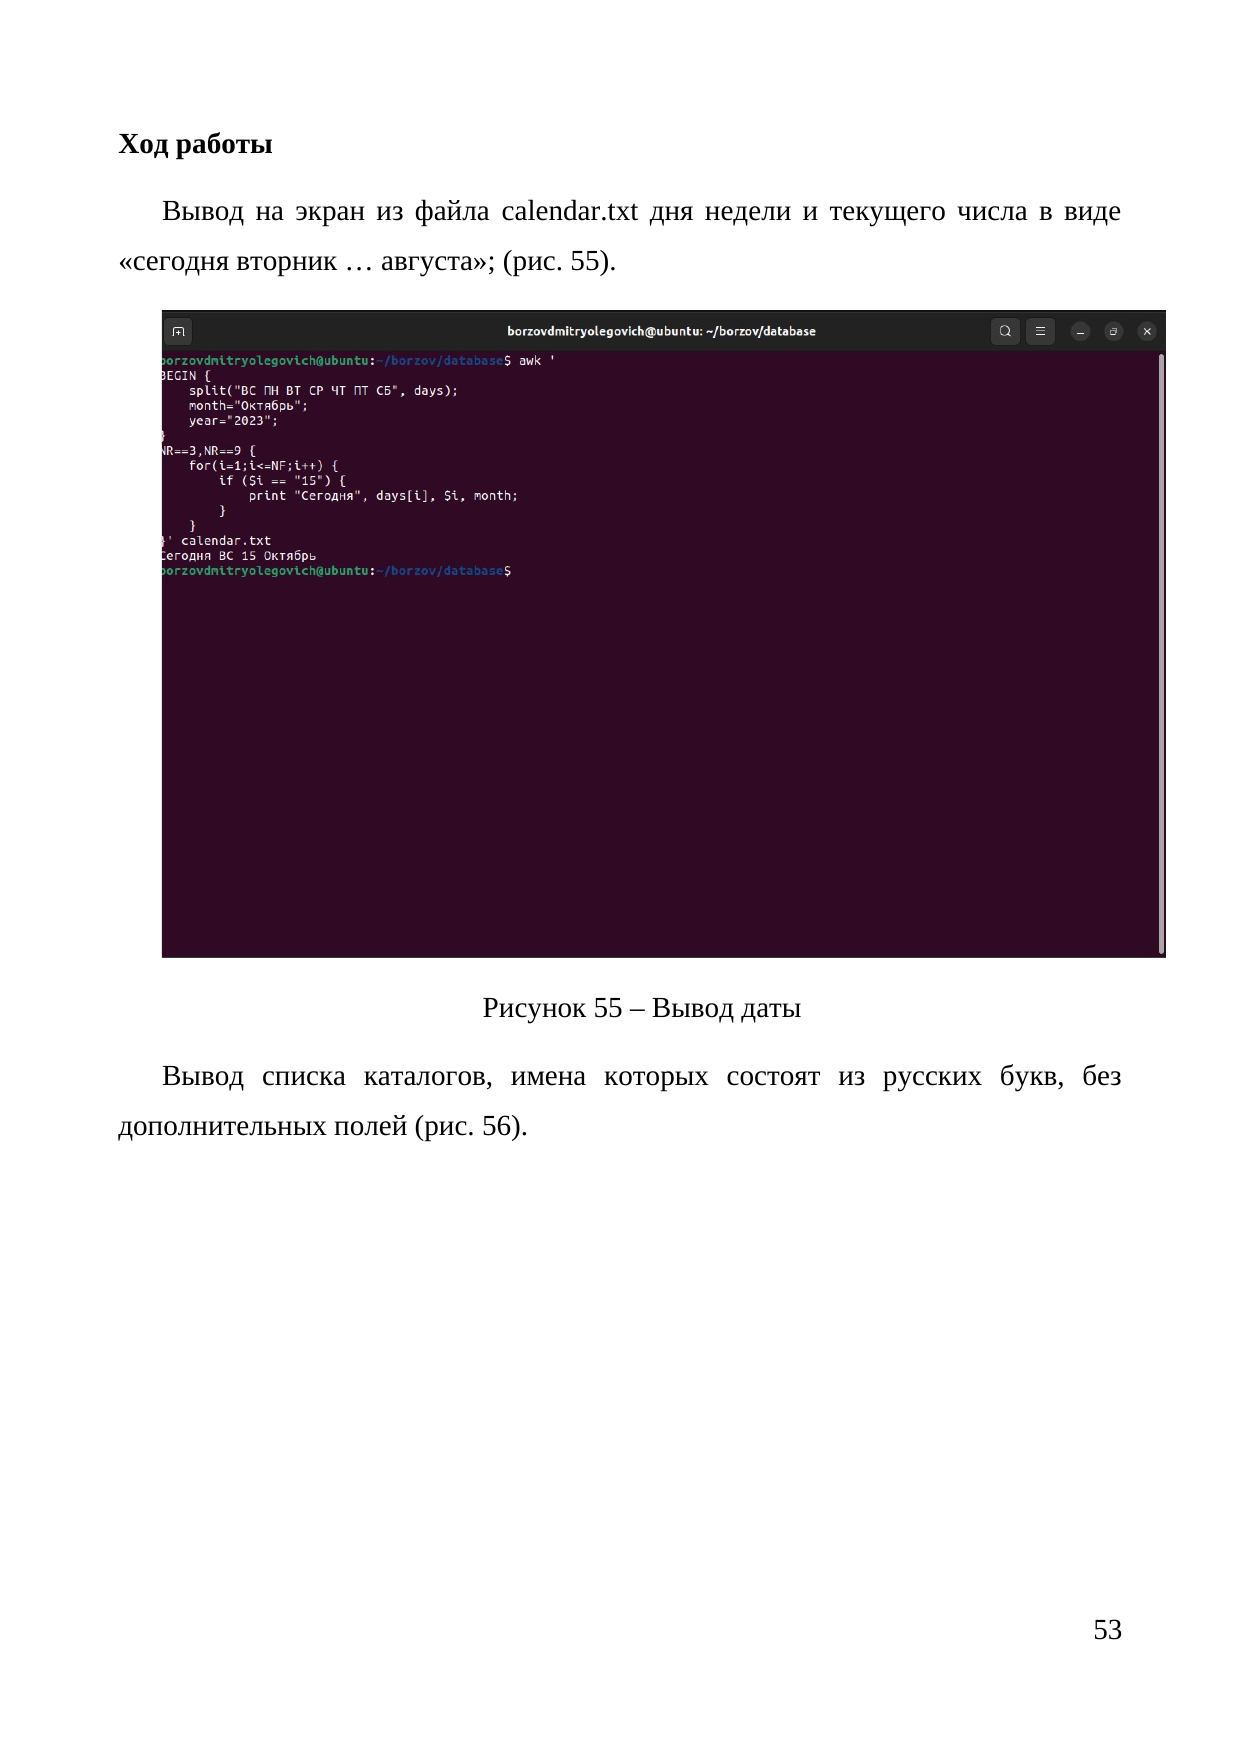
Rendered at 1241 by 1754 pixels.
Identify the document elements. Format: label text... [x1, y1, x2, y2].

text Вывод списка каталогов, имена которых состоят из русских букв, без дополнительных полей (рис. 56). [118, 1058, 1122, 1141]
text Ход работы [118, 126, 1122, 159]
text Рисунок 55 – Вывод даты [118, 991, 1122, 1024]
text Вывод на экран из файла calendar.txt дня недели и текущего числа в виде «сегодня вторник … августа»; (рис. 55). [118, 193, 1122, 277]
picture [161, 310, 1166, 958]
